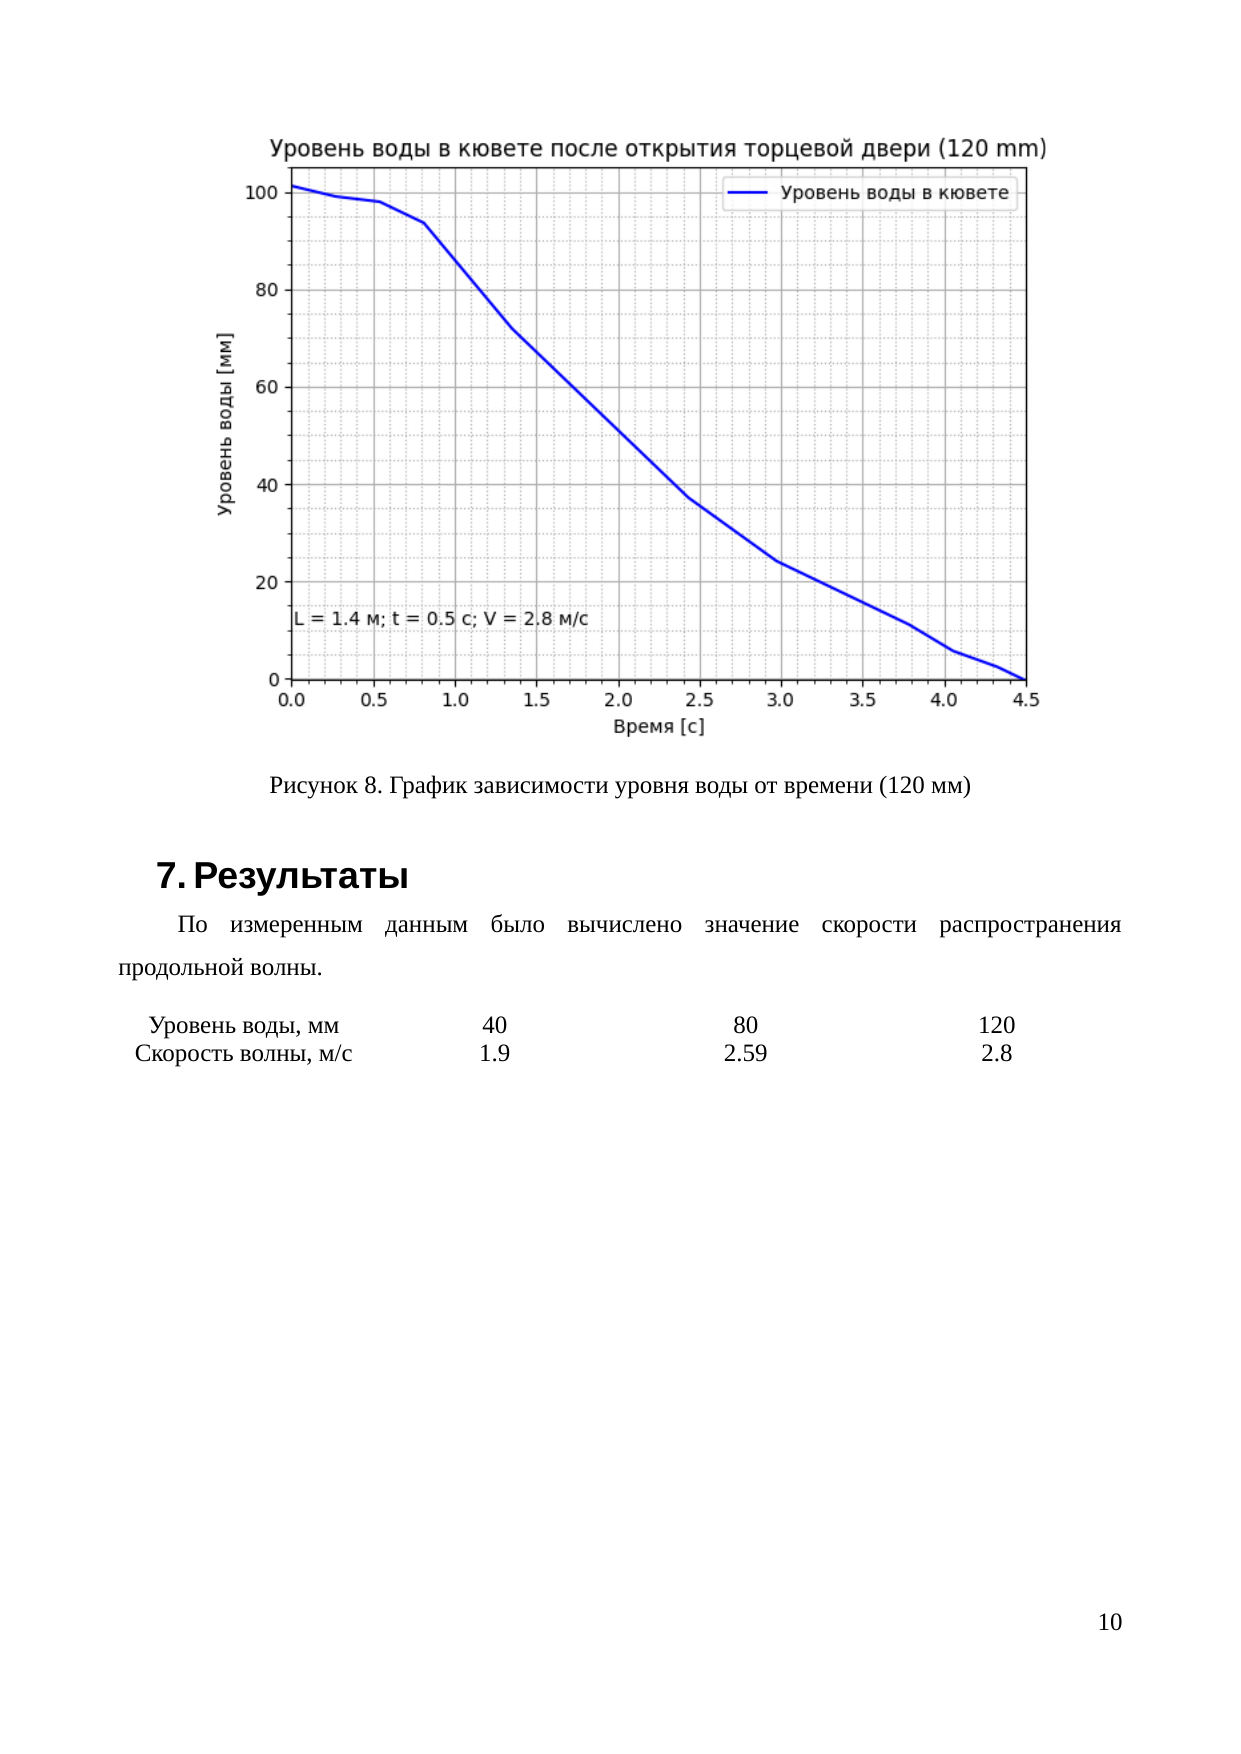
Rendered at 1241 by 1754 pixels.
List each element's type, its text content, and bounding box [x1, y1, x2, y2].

table_header 40 [369, 1010, 620, 1038]
subtitle Результаты [156, 853, 1122, 896]
table_cell Скорость волны, м/с [118, 1039, 369, 1075]
picture [194, 118, 1046, 757]
table_header 80 [620, 1010, 871, 1038]
text Рисунок 8. График зависимости уровня воды от времени (120 мм) [118, 118, 1122, 799]
table_header 120 [871, 1010, 1122, 1038]
table_cell 2.59 [620, 1039, 871, 1075]
text По измеренным данным было вычислено значение скорости распространения продольной волны. [118, 909, 1122, 981]
table_cell 1.9 [369, 1039, 620, 1075]
table_header Уровень воды, мм [118, 1010, 369, 1038]
table_cell 2.8 [871, 1039, 1122, 1075]
